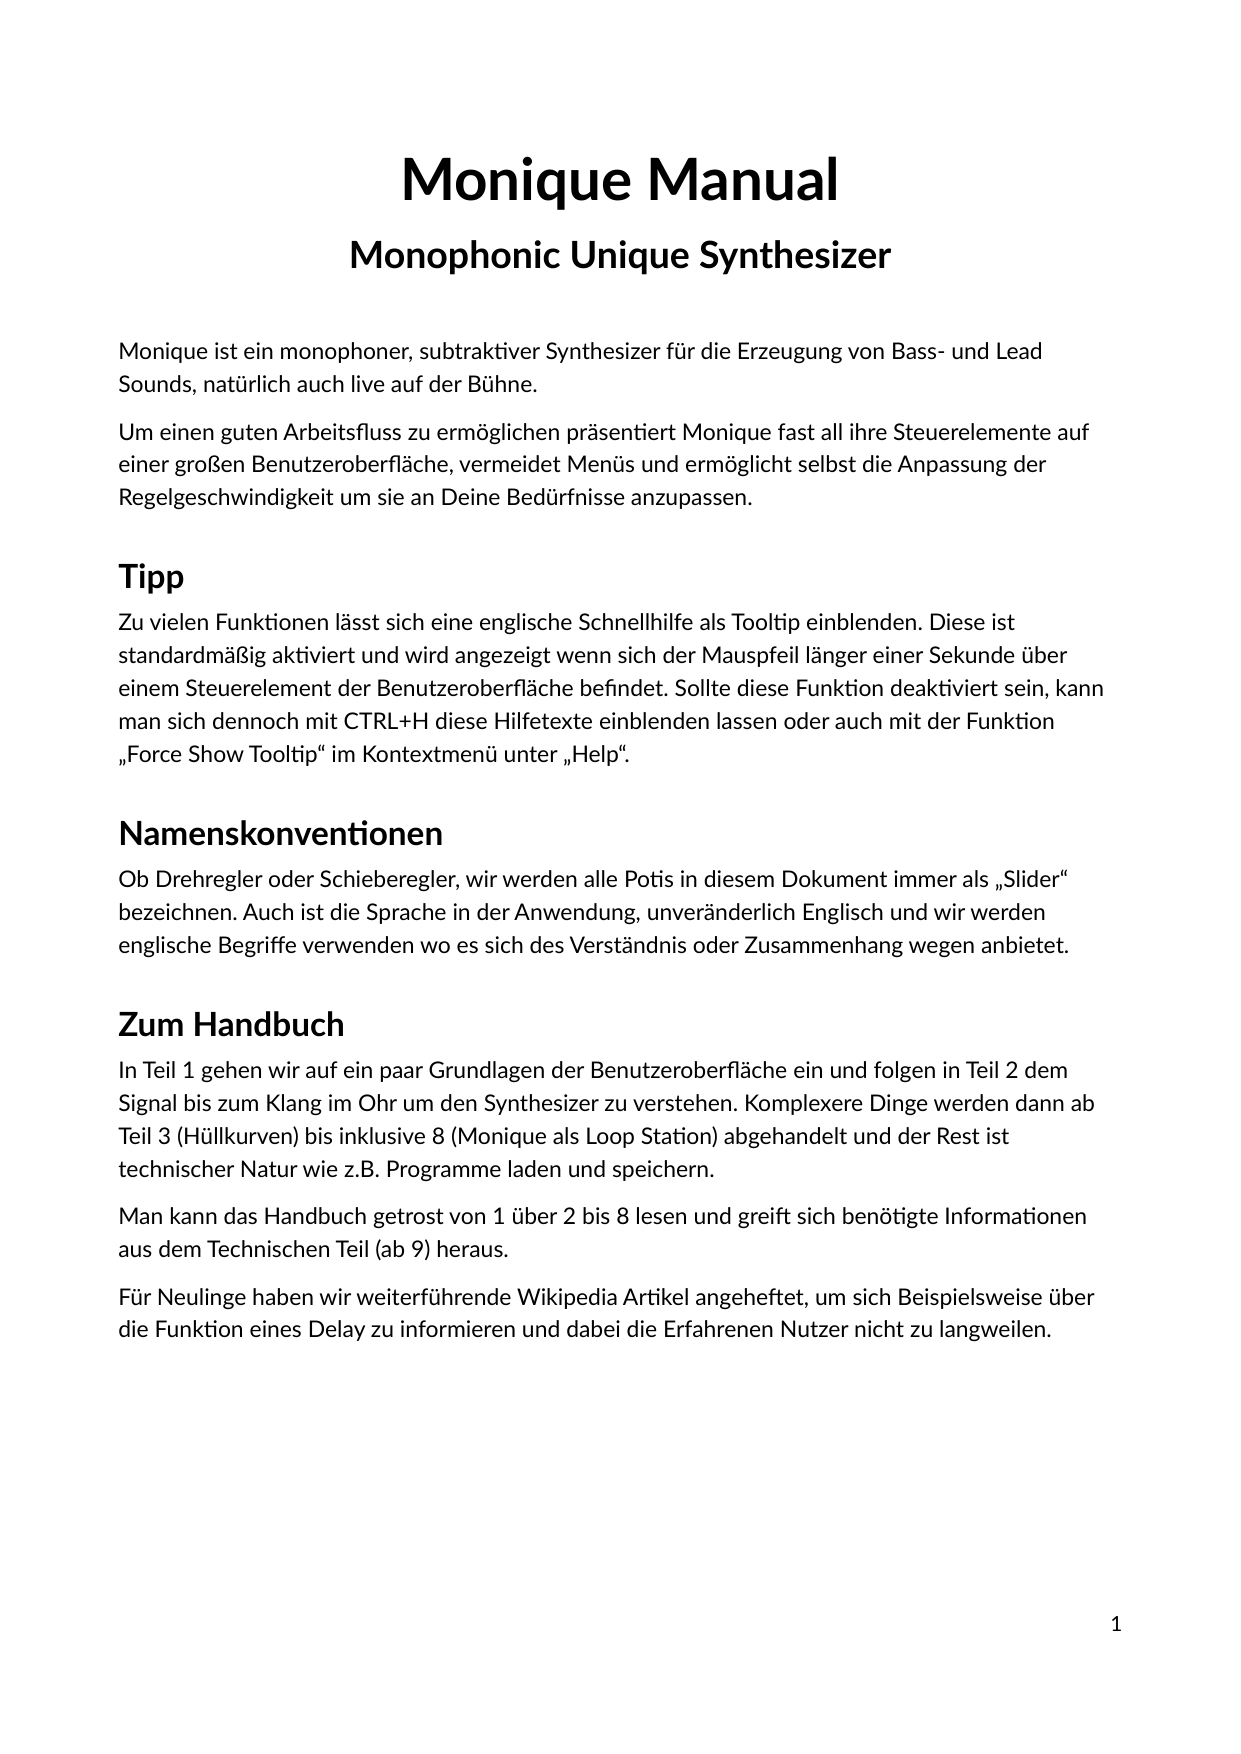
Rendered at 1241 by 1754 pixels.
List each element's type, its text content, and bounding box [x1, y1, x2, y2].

text Zu vielen Funktionen lässt sich eine englische Schnellhilfe als Tooltip einblenden. Diese ist standardmäßig aktiviert und wird angezeigt wenn sich der Mauspfeil länger einer Sekunde über einem Steuerelement der Benutzeroberfläche befindet. Sollte diese Funktion deaktiviert sein, kann man sich dennoch mit CTRL+H diese Hilfetexte einblenden lassen oder auch mit der Funktion „Force Show Tooltip“ im Kontextmenü unter „Help“. [118, 608, 1122, 767]
text In Teil 1 gehen wir auf ein paar Grundlagen der Benutzeroberfläche ein und folgen in Teil 2 dem Signal bis zum Klang im Ohr um den Synthesizer zu verstehen. Komplexere Dinge werden dann ab Teil 3 (Hüllkurven) bis inklusive 8 (Monique als Loop Station) abgehandelt und der Rest ist technischer Natur wie z.B. Programme laden und speichern. [118, 1056, 1122, 1182]
subtitle Zum Handbuch [118, 1003, 1122, 1043]
title Monique Manual [118, 143, 1122, 213]
text Um einen guten Arbeitsfluss zu ermöglichen präsentiert Monique fast all ihre Steuerelemente auf einer großen Benutzeroberfläche, vermeidet Menüs und ermöglicht selbst die Anpassung der Regelgeschwindigkeit um sie an Deine Bedürfnisse anzupassen. [118, 417, 1122, 511]
subtitle Tipp [118, 556, 1122, 596]
subtitle Monophonic Unique Synthesizer [118, 232, 1122, 277]
text Man kann das Handbuch getrost von 1 über 2 bis 8 lesen und greift sich benötigte Informationen aus dem Technischen Teil (ab 9) heraus. [118, 1202, 1122, 1262]
subtitle Namenskonventionen [118, 812, 1122, 852]
text Für Neulinge haben wir weiterführende Wikipedia Artikel angeheftet, um sich Beispielsweise über die Funktion eines Delay zu informieren und dabei die Erfahrenen Nutzer nicht zu langweilen. [118, 1282, 1122, 1343]
text Monique ist ein monophoner, subtraktiver Synthesizer für die Erzeugung von Bass- und Lead Sounds, natürlich auch live auf der Bühne. [118, 337, 1122, 397]
text Ob Drehregler oder Schieberegler, wir werden alle Potis in diesem Dokument immer als „Slider“ bezeichnen. Auch ist die Sprache in der Anwendung, unveränderlich Englisch und wir werden englische Begriffe verwenden wo es sich des Verständnis oder Zusammenhang wegen anbietet. [118, 865, 1122, 958]
